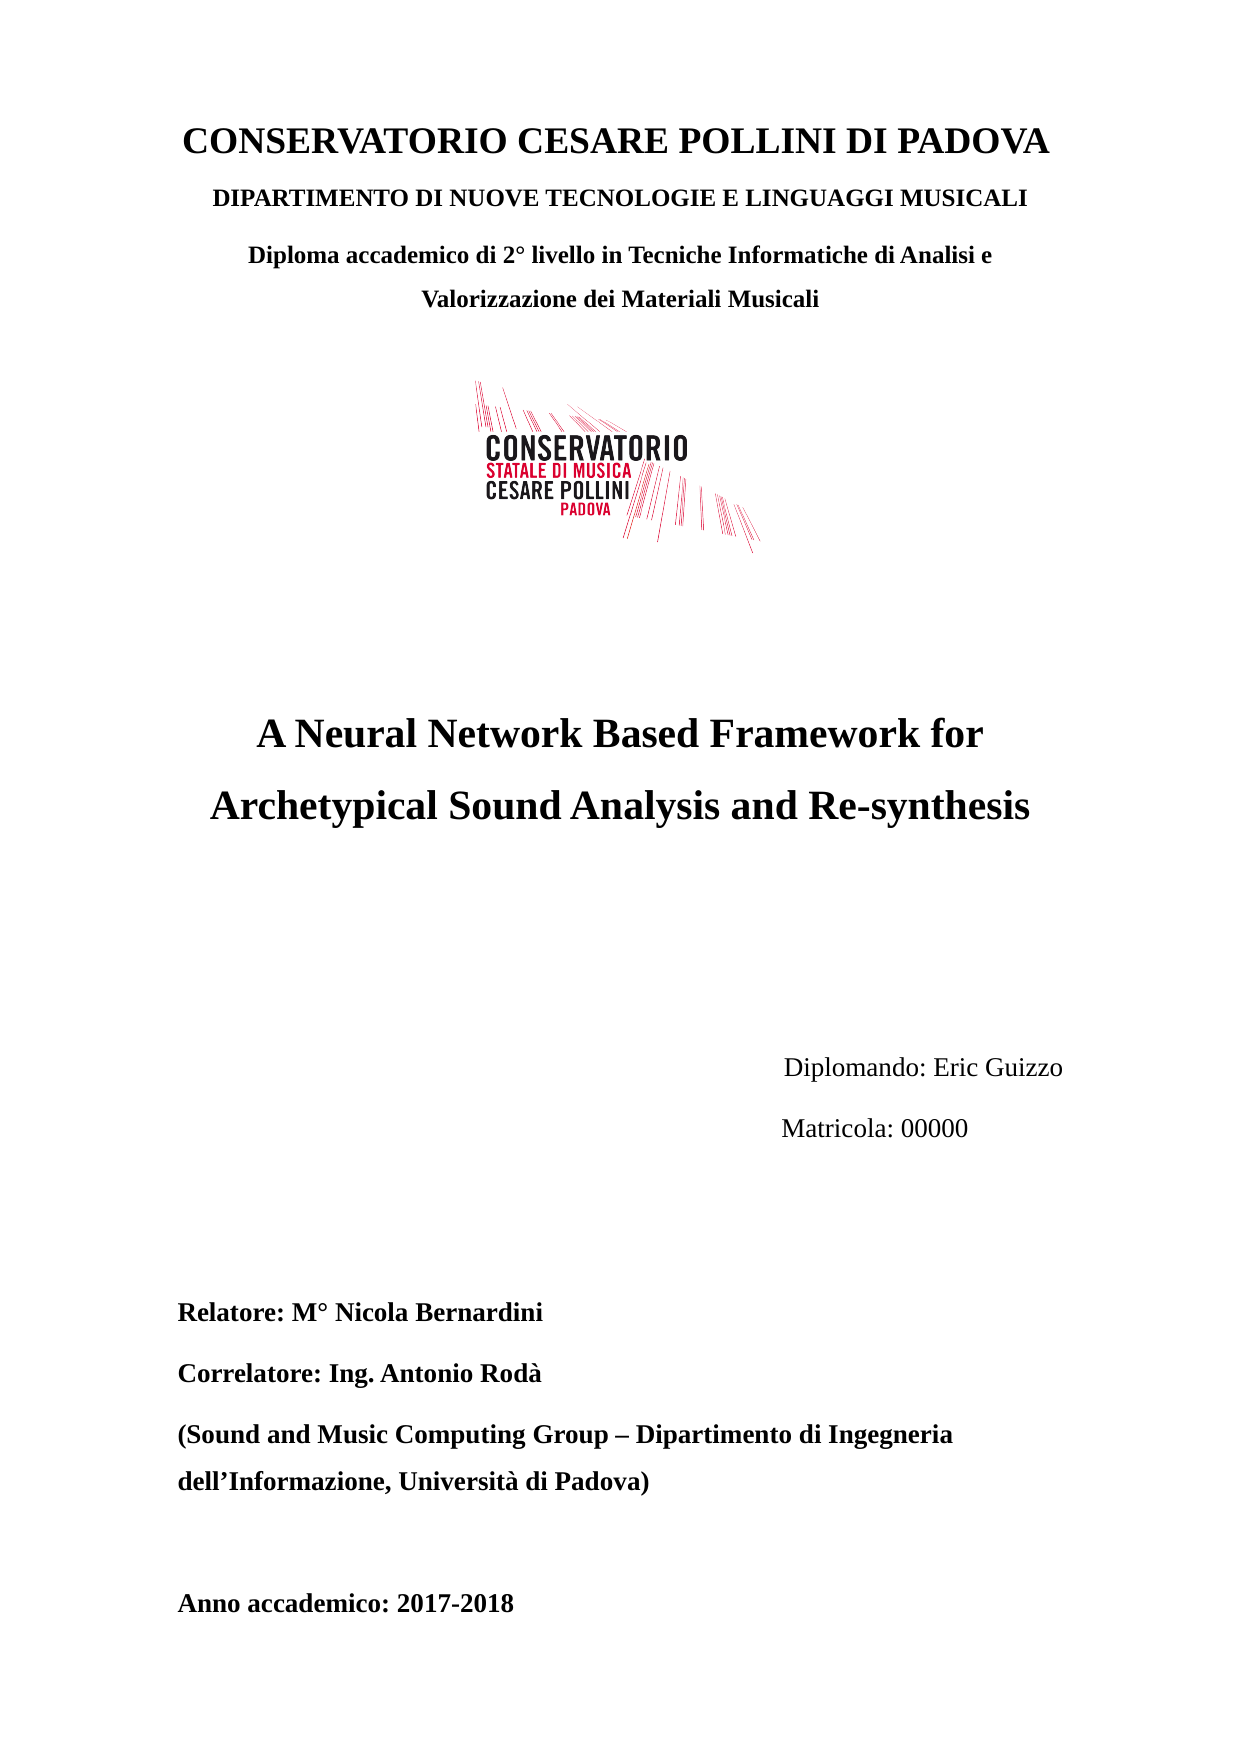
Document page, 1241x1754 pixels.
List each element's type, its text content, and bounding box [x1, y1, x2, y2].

text Correlatore: Ing. Antonio Rodà [177, 1357, 1063, 1388]
text (Sound and Music Computing Group – Dipartimento di Ingegneria dell’Informazione, Università di Padova) [177, 1418, 1063, 1496]
text DIPARTIMENTO DI NUOVE TECNOLOGIE E LINGUAGGI MUSICALI [177, 183, 1063, 212]
text Diplomando: Eric Guizzo [177, 1051, 1063, 1082]
picture [475, 375, 765, 561]
text Diploma accademico di 2° livello in Tecniche Informatiche di Analisi e Valorizzazione dei Materiali Musicali [177, 241, 1063, 312]
text CONSERVATORIO CESARE POLLINI DI PADOVA [177, 118, 1063, 161]
text Anno accademico: 2017-2018 [177, 1588, 1063, 1619]
text Relatore: M° Nicola Bernardini [177, 1296, 1063, 1327]
text Matricola: 00000 [177, 1112, 1063, 1143]
text A Neural Network Based Framework for Archetypical Sound Analysis and Re-synthesis [177, 709, 1063, 829]
